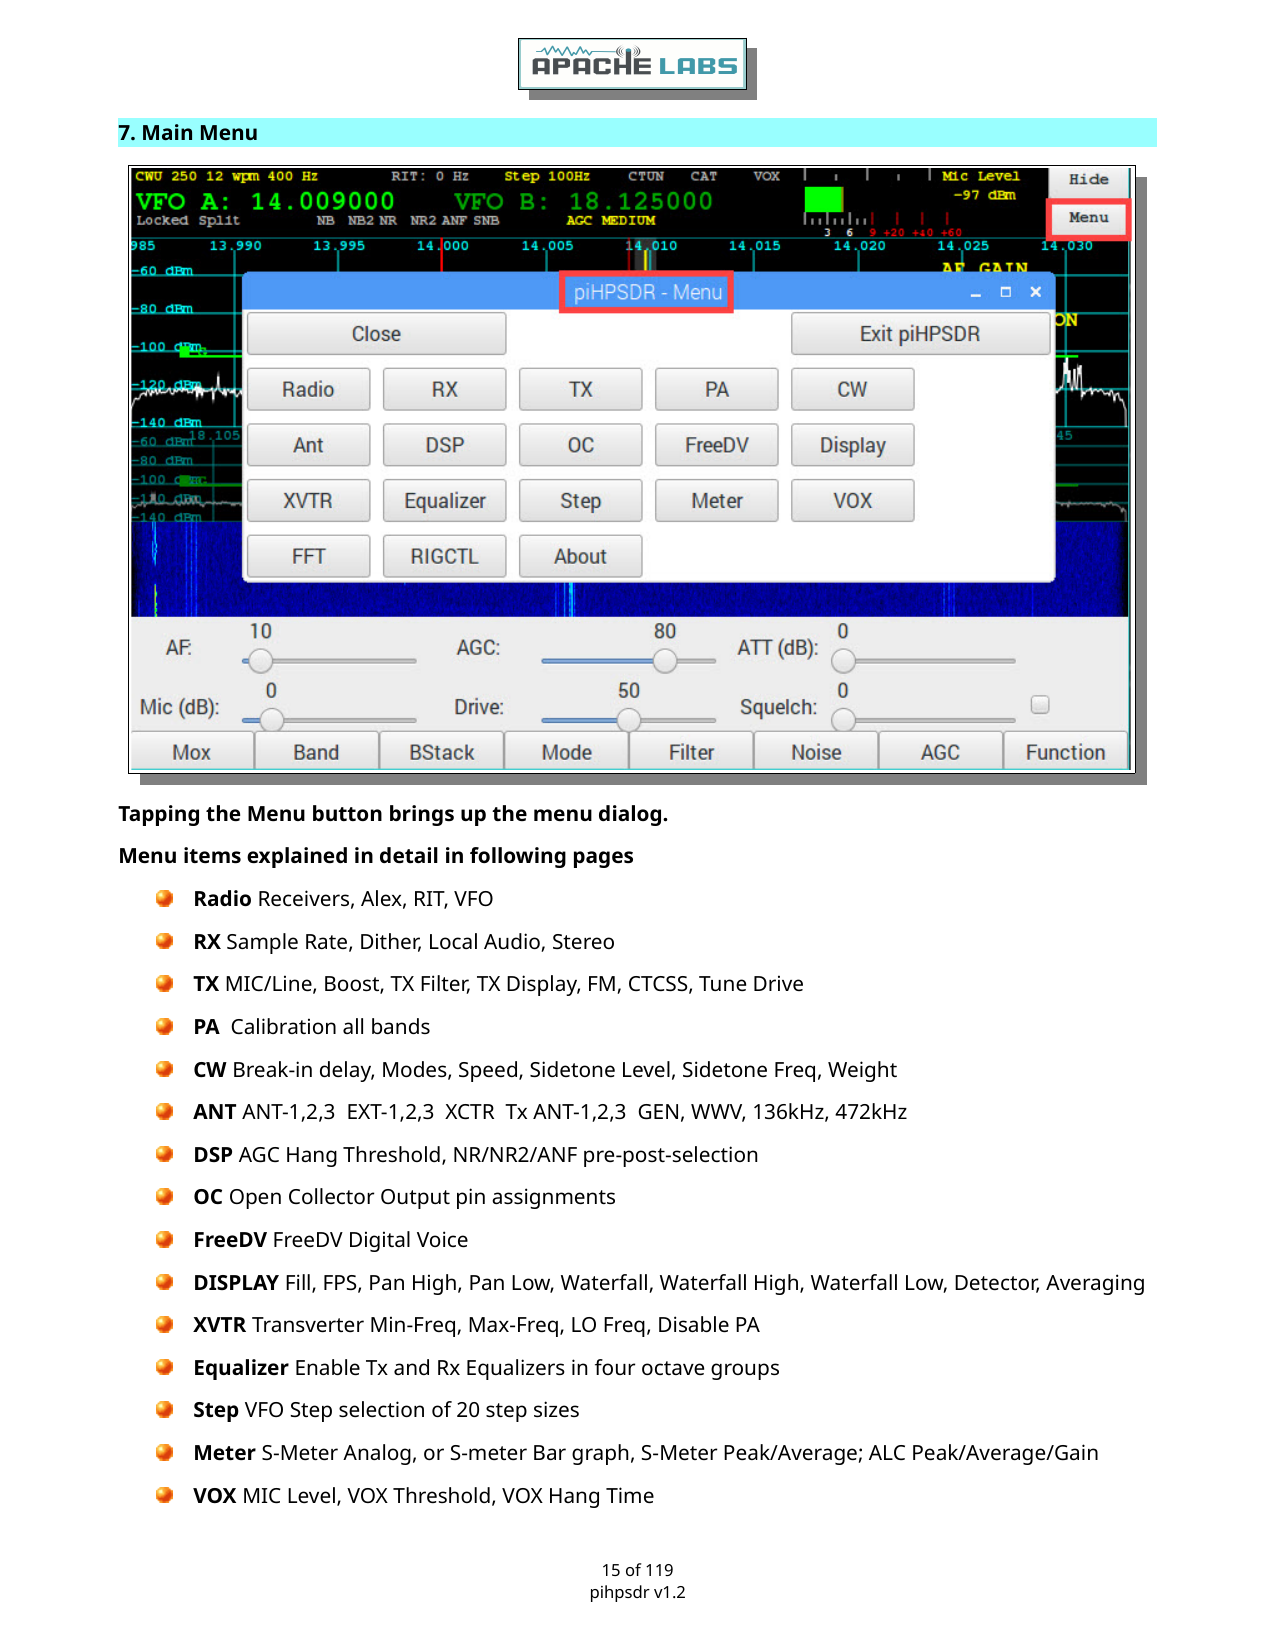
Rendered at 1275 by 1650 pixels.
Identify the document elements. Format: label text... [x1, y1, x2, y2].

picture [131, 168, 1132, 770]
list DSP AGC Hang Threshold, NR/NR2/ANF pre-post-selection [156, 1140, 1157, 1168]
picture [156, 1018, 173, 1035]
list ANT ANT-1,2,3 EXT-1,2,3 XCTR Tx ANT-1,2,3 GEN, WWV, 136kHz, 472kHz [156, 1097, 1157, 1126]
list TX MIC/Line, Boost, TX Filter, TX Display, FM, CTCSS, Tune Drive [156, 969, 1157, 998]
list DISPLAY Fill, FPS, Pan High, Pan Low, Waterfall, Waterfall High, Waterfall Low, Detector, Averaging [156, 1268, 1157, 1296]
list FreeDV FreeDV Digital Voice [156, 1225, 1157, 1253]
picture [156, 1061, 173, 1077]
list Radio Receivers, Alex, RIT, VFO [156, 884, 1157, 913]
list Tapping the Menu button brings up the menu dialog. [81, 153, 1157, 827]
list Meter S-Meter Analog, or S-meter Bar graph, S-Meter Peak/Average; ALC Peak/Average/Gain [156, 1438, 1157, 1467]
list OC Open Collector Output pin assignments [156, 1182, 1157, 1211]
picture [156, 1359, 173, 1375]
list CW Break-in delay, Modes, Speed, Sidetone Level, Sidetone Freq, Weight [156, 1055, 1157, 1083]
subtitle 7. Main Menu [258, 118, 1157, 147]
list Step VFO Step selection of 20 step sizes [156, 1396, 1157, 1424]
list VOX MIC Level, VOX Threshold, VOX Hang Time [156, 1481, 1157, 1509]
picture [156, 890, 173, 907]
list XVTR Transverter Min-Freq, Max-Freq, LO Freq, Disable PA [156, 1310, 1157, 1339]
list Menu items explained in detail in following pages [81, 842, 1157, 870]
picture [156, 1444, 173, 1461]
picture [156, 1103, 173, 1120]
picture [521, 40, 744, 87]
picture [156, 1146, 173, 1162]
list RX Sample Rate, Dither, Local Audio, Stereo [156, 927, 1157, 955]
picture [156, 1316, 173, 1333]
picture [156, 1401, 173, 1418]
picture [156, 1188, 173, 1205]
picture [156, 975, 173, 992]
list Equalizer Enable Tx and Rx Equalizers in four octave groups [156, 1353, 1157, 1381]
picture [156, 1231, 173, 1248]
picture [156, 1487, 173, 1503]
picture [156, 1274, 173, 1290]
picture [156, 933, 173, 949]
list PA Calibration all bands [156, 1012, 1157, 1041]
